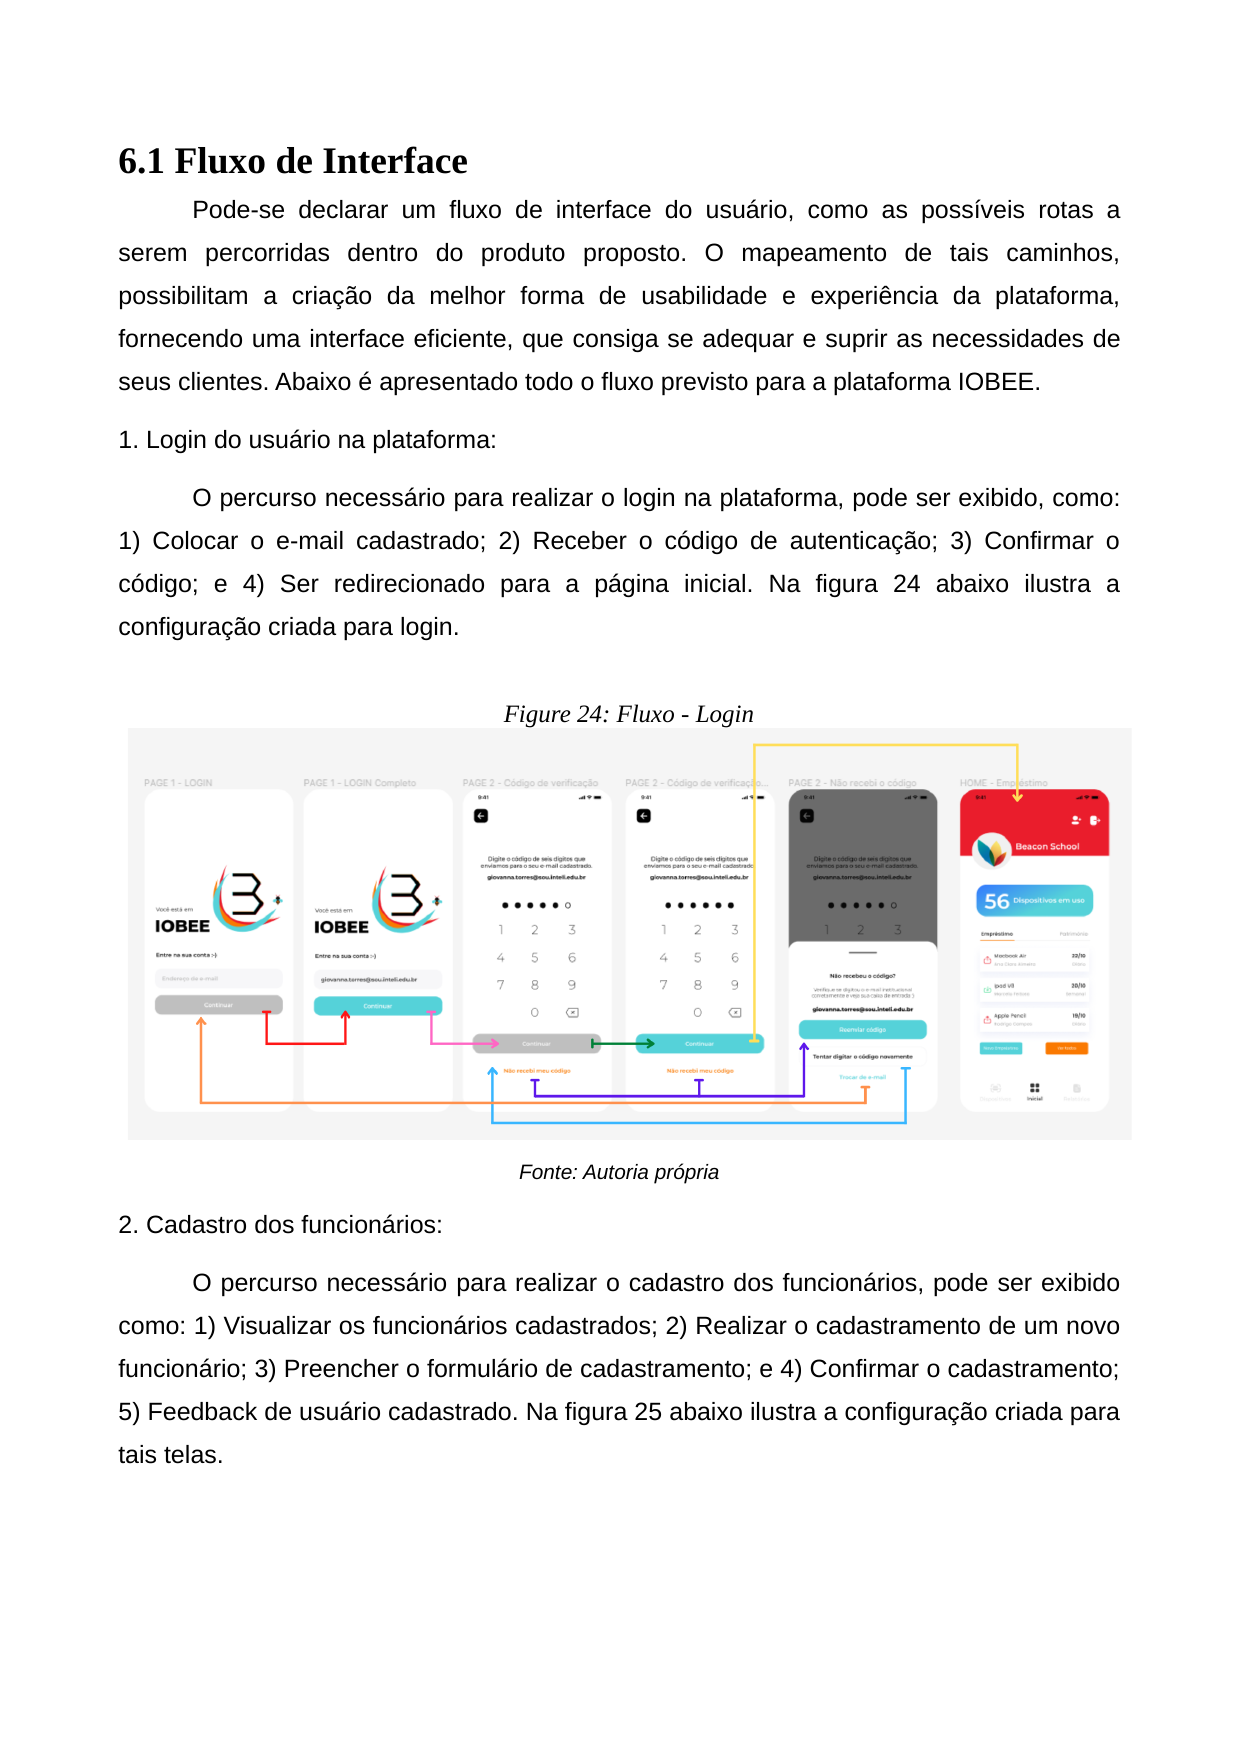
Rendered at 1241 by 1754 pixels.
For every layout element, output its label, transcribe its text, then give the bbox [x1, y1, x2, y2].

text Figure 24: Fluxo - Login [128, 699, 1132, 728]
text O percurso necessário para realizar o cadastro dos funcionários, pode ser exibido como: 1) Visualizar os funcionários cadastrados; 2) Realizar o cadastramento de um novo funcionário; 3) Preencher o formulário de cadastramento; e 4) Confirmar o cadastramento; 5) Feedback de usuário cadastrado. Na figura 25 abaixo ilustra a configuração criada para tais telas. [118, 1268, 1122, 1469]
text O percurso necessário para realizar o login na plataforma, pode ser exibido, como: 1) Colocar o e-mail cadastrado; 2) Receber o código de autenticação; 3) Confirmar o código; e 4) Ser redirecionado para a página inicial. Na figura 24 abaixo ilustra a configuração criada para login. [118, 482, 1122, 641]
text 1. Login do usuário na plataforma: [118, 425, 1122, 453]
text Fonte: Autoria própria [118, 669, 1132, 1184]
subtitle 6.1 Fluxo de Interface [118, 139, 1122, 182]
text Pode-se declarar um fluxo de interface do usuário, como as possíveis rotas a serem percorridas dentro do produto proposto. O mapeamento de tais caminhos, possibilitam a criação da melhor forma de usabilidade e experiência da plataforma, fornecendo uma interface eficiente, que consiga se adequar e suprir as necessidades de seus clientes. Abaixo é apresentado todo o fluxo previsto para a plataforma IOBEE. [118, 194, 1122, 396]
text 2. Cadastro dos funcionários: [118, 1210, 1122, 1239]
picture [127, 728, 1132, 1140]
